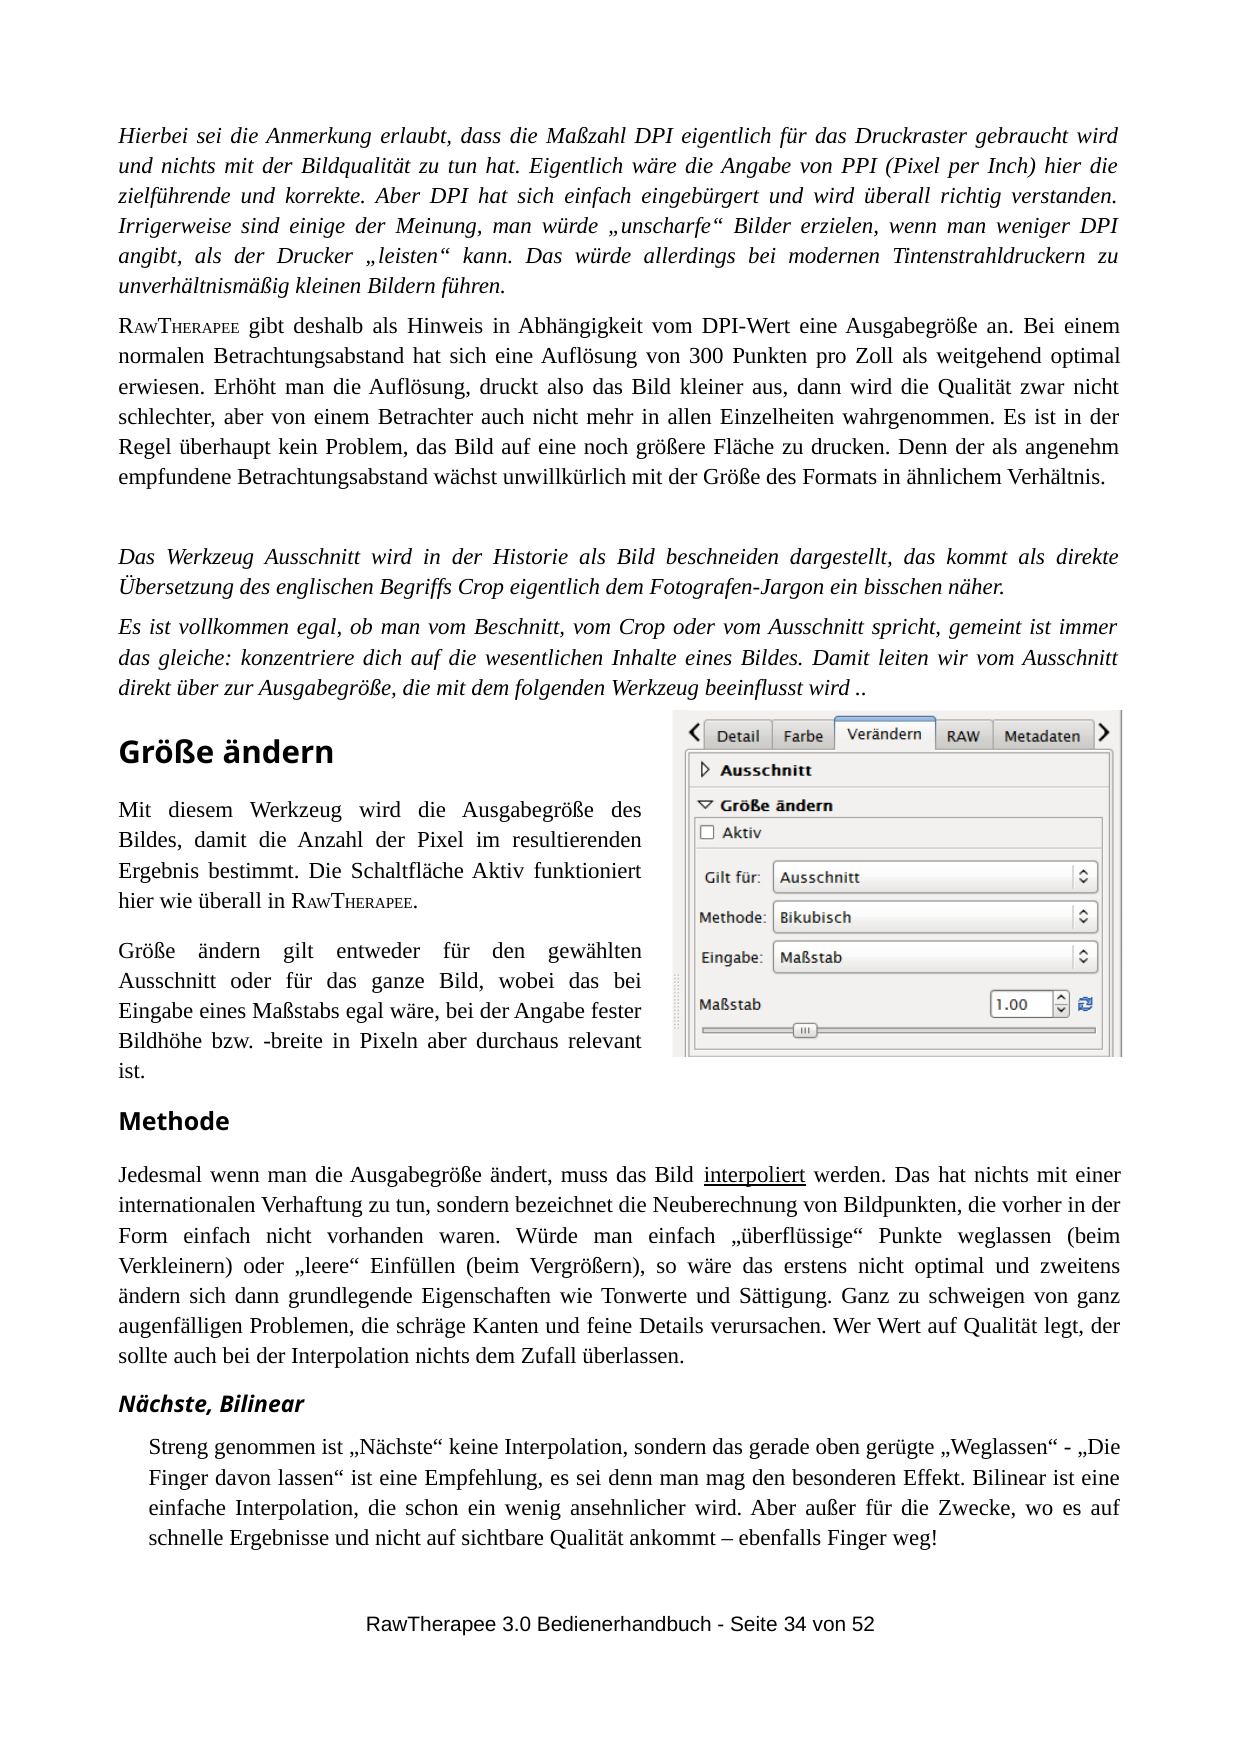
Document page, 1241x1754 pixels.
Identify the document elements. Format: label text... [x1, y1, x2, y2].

subtitle Nächste, Bilinear [118, 1388, 1122, 1420]
text RawTherapee gibt deshalb als Hinweis in Abhängigkeit vom DPI-Wert eine Ausgabegröße an. Bei einem normalen Betrachtungsabstand hat sich eine Auflösung von 300 Punkten pro Zoll als weitgehend optimal erwiesen. Erhöht man die Auflösung, druckt also das Bild kleiner aus, dann wird die Qualität zwar nicht schlechter, aber von einem Betrachter auch nicht mehr in allen Einzelheiten wahrgenommen. Es ist in der Regel überhaupt kein Problem, das Bild auf eine noch größere Fläche zu drucken. Denn der als angenehm empfundene Betrachtungsabstand wächst unwillkürlich mit der Größe des Formats in ähnlichem Verhältnis. [118, 309, 1122, 489]
text Streng genommen ist „Nächste“ keine Interpolation, sondern das gerade oben gerügte „Weglassen“ - „Die Finger davon lassen“ ist eine Empfehlung, es sei denn man mag den besonderen Effekt. Bilinear ist eine einfache Interpolation, die schon ein wenig ansehnlicher wird. Aber außer für die Zwecke, wo es auf schnelle Ergebnisse und nicht auf sichtbare Qualität ankommt – ebenfalls Finger weg! [148, 1430, 1122, 1550]
subtitle Größe ändern [118, 730, 672, 773]
text Das Werkzeug Ausschnitt wird in der Historie als Bild beschneiden dargestellt, das kommt als direkte Übersetzung des englischen Begriffs Crop eigentlich dem Fotografen-Jargon ein bisschen näher. [118, 539, 1122, 600]
subtitle Methode [118, 1104, 1122, 1138]
text Jedesmal wenn man die Ausgabegröße ändert, muss das Bild interpoliert werden. Das hat nichts mit einer internationalen Verhaftung zu tun, sondern bezeichnet die Neuberechnung von Bildpunkten, die vorher in der Form einfach nicht vorhanden waren. Würde man einfach „überflüssige“ Punkte weglassen (beim Verkleinern) oder „leere“ Einfüllen (beim Vergrößern), so wäre das erstens nicht optimal und zweitens ändern sich dann grundlegende Eigenschaften wie Tonwerte und Sättigung. Ganz zu schweigen von ganz augenfälligen Problemen, die schräge Kanten und feine Details verursachen. Wer Wert auf Qualität legt, der sollte auch bei der Interpolation nichts dem Zufall überlassen. [118, 1158, 1122, 1368]
text Es ist vollkommen egal, ob man vom Beschnitt, vom Crop oder vom Ausschnitt spricht, gemeint ist immer das gleiche: konzentriere dich auf die wesentlichen Inhalte eines Bildes. Damit leiten wir vom Ausschnitt direkt über zur Ausgabegröße, die mit dem folgenden Werkzeug beeinflusst wird .. [118, 610, 1122, 700]
picture [672, 710, 1123, 1057]
text Größe ändern gilt entweder für den gewählten Ausschnitt oder für das ganze Bild, wobei das bei Eingabe eines Maßstabs egal wäre, bei der Angabe fester Bildhöhe bzw. -breite in Pixeln aber durchaus relevant ist. [118, 933, 1122, 1084]
text Hierbei sei die Anmerkung erlaubt, dass die Maßzahl DPI eigentlich für das Druckraster gebraucht wird und nichts mit der Bildqualität zu tun hat. Eigentlich wäre die Angabe von PPI (Pixel per Inch) hier die zielführende und korrekte. Aber DPI hat sich einfach eingebürgert und wird überall richtig verstanden. Irrigerweise sind einige der Meinung, man würde „unscharfe“ Bilder erzielen, wenn man weniger DPI angibt, als der Drucker „leisten“ kann. Das würde allerdings bei modernen Tintenstrahldruckern zu unverhältnismäßig kleinen Bildern führen. [118, 118, 1122, 299]
text Mit diesem Werkzeug wird die Ausgabegröße des Bildes, damit die Anzahl der Pixel im resultierenden Ergebnis bestimmt. Die Schaltfläche Aktiv funktioniert hier wie überall in RawTherapee. [118, 793, 672, 913]
